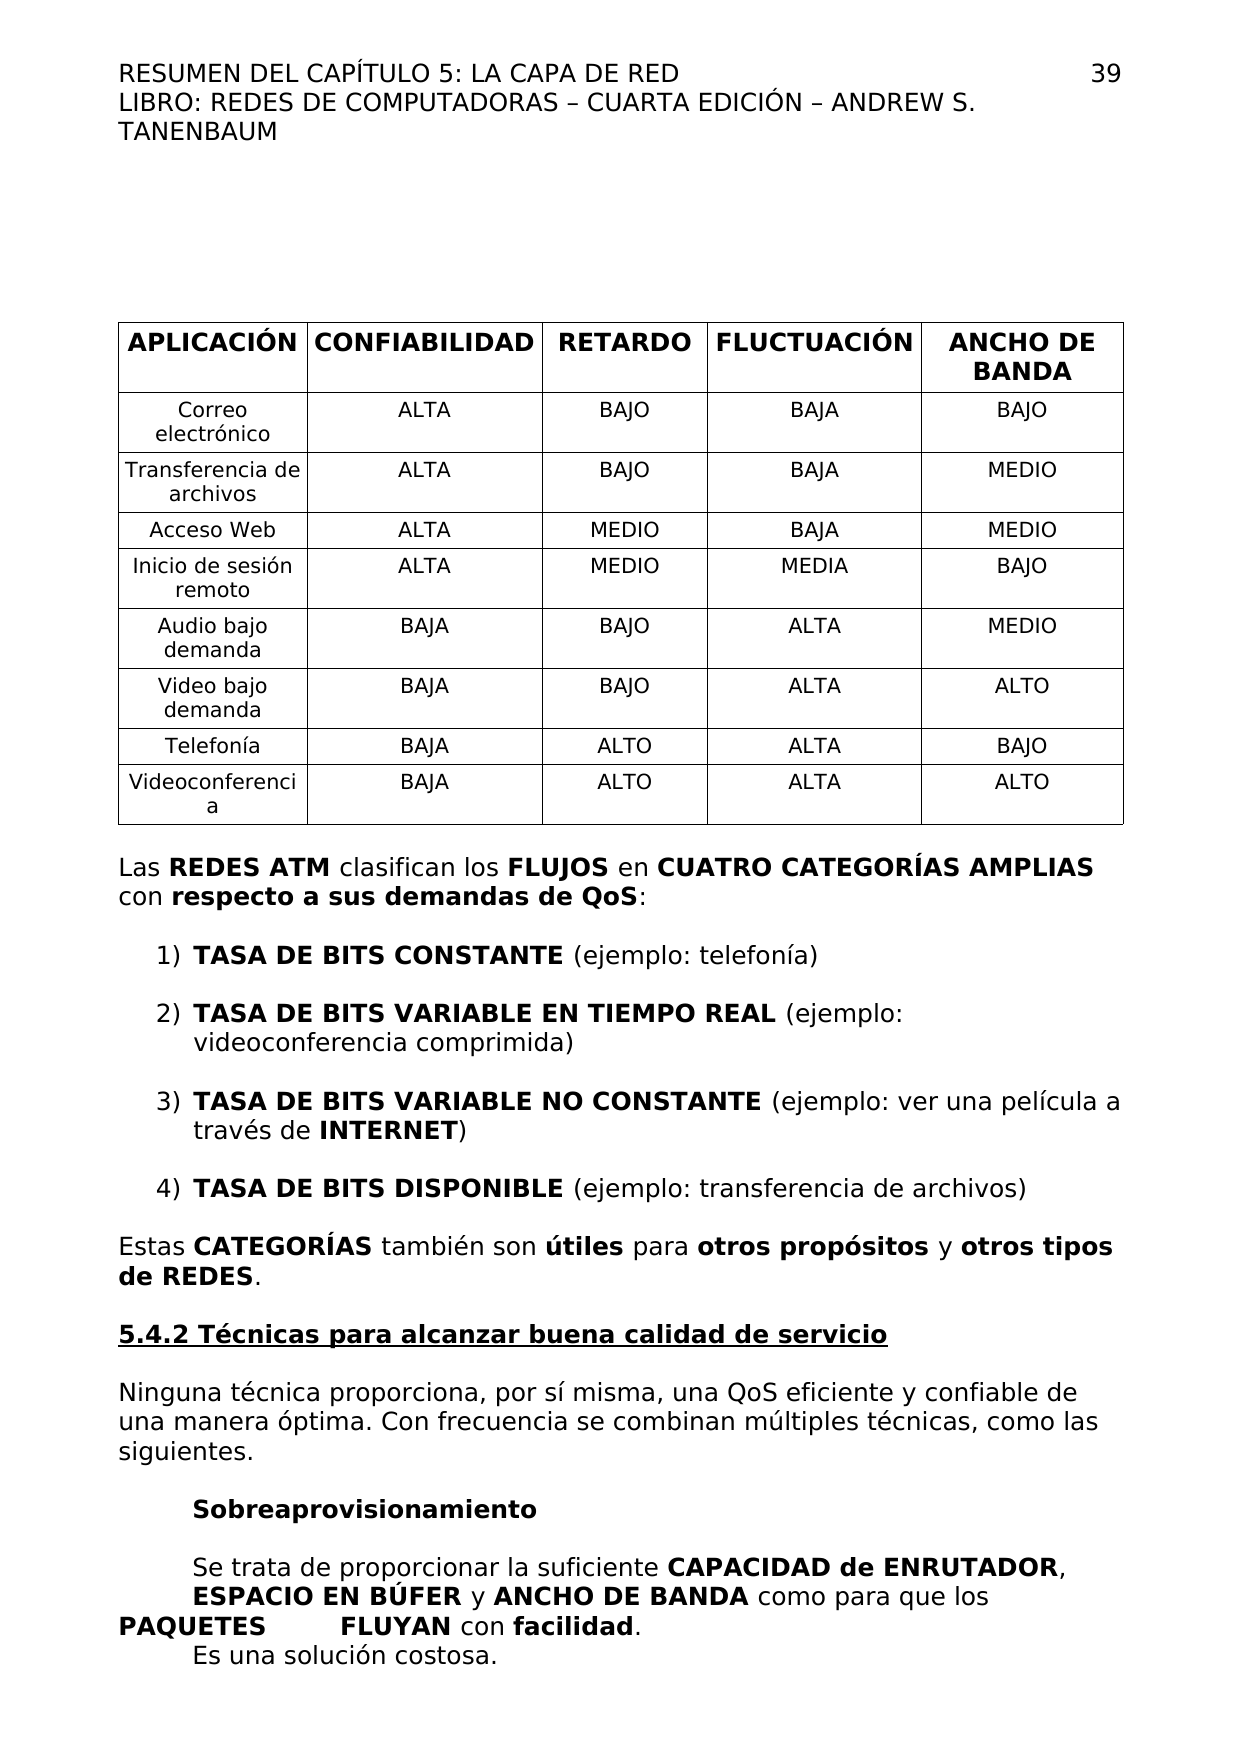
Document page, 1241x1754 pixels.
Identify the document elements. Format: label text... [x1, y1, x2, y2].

text Ninguna técnica proporciona, por sí misma, una QoS eficiente y confiable de una manera óptima. Con frecuencia se combinan múltiples técnicas, como las siguientes. [118, 1378, 1122, 1466]
table_cell BAJA [308, 669, 542, 728]
table_cell Acceso Web [119, 513, 307, 548]
table_cell ALTA [308, 513, 542, 548]
table_cell ALTO [543, 765, 707, 824]
table_header ANCHO DE BANDA [922, 323, 1123, 392]
text Se trata de proporcionar la suficiente CAPACIDAD de ENRUTADOR, ESPACIO EN BÚFER y ANCHO DE BANDA como para que los PAQUETES FLUYAN con facilidad. [118, 1553, 1122, 1641]
table_cell BAJA [708, 453, 921, 512]
table_cell BAJA [308, 765, 542, 824]
table_cell Video bajo demanda [119, 669, 307, 728]
table_cell ALTA [708, 669, 921, 728]
table_cell BAJO [543, 453, 707, 512]
table_cell MEDIO [543, 513, 707, 548]
table_cell ALTO [543, 729, 707, 764]
table_cell BAJO [922, 549, 1123, 608]
table_cell Transferencia de archivos [119, 453, 307, 512]
table_cell BAJO [922, 393, 1123, 452]
table_cell ALTA [708, 765, 921, 824]
table_cell MEDIO [543, 549, 707, 608]
table_cell BAJA [308, 609, 542, 668]
list TASA DE BITS VARIABLE EN TIEMPO REAL (ejemplo: videoconferencia comprimida) [156, 999, 1122, 1057]
text Las REDES ATM clasifican los FLUJOS en CUATRO CATEGORÍAS AMPLIAS con respecto a sus demandas de QoS: [118, 853, 1122, 912]
table_cell ALTA [308, 453, 542, 512]
list TASA DE BITS CONSTANTE (ejemplo: telefonía) [156, 941, 1122, 970]
table_cell ALTO [922, 765, 1123, 824]
table_cell BAJO [543, 393, 707, 452]
table_cell MEDIA [708, 549, 921, 608]
table_cell Audio bajo demanda [119, 609, 307, 668]
table_cell BAJA [708, 393, 921, 452]
table_cell BAJO [922, 729, 1123, 764]
table_cell Telefonía [119, 729, 307, 764]
table_cell ALTA [308, 549, 542, 608]
table_cell MEDIO [922, 609, 1123, 668]
table_cell MEDIO [922, 513, 1123, 548]
table_cell Videoconferencia [119, 765, 307, 824]
list TASA DE BITS DISPONIBLE (ejemplo: transferencia de archivos) [156, 1174, 1122, 1203]
text Estas CATEGORÍAS también son útiles para otros propósitos y otros tipos de REDES. [118, 1232, 1122, 1291]
table_cell ALTO [922, 669, 1123, 728]
table_cell BAJA [308, 729, 542, 764]
table_cell ALTA [308, 393, 542, 452]
table_cell ALTA [708, 609, 921, 668]
text Es una solución costosa. [118, 1641, 1122, 1670]
list TASA DE BITS VARIABLE NO CONSTANTE (ejemplo: ver una película a través de INTERNET) [156, 1087, 1122, 1145]
table_header CONFIABILIDAD [308, 323, 542, 392]
text Sobreaprovisionamiento [118, 1495, 1122, 1524]
table_cell MEDIO [922, 453, 1123, 512]
table_cell ALTA [708, 729, 921, 764]
table_cell Correo electrónico [119, 393, 307, 452]
table_header APLICACIÓN [119, 323, 307, 392]
text 5.4.2 Técnicas para alcanzar buena calidad de servicio [118, 1320, 1122, 1349]
table_cell Inicio de sesión remoto [119, 549, 307, 608]
table_cell BAJO [543, 609, 707, 668]
table_header FLUCTUACIÓN [708, 323, 921, 392]
table_cell BAJA [708, 513, 921, 548]
table_cell BAJO [543, 669, 707, 728]
table_header RETARDO [543, 323, 707, 392]
